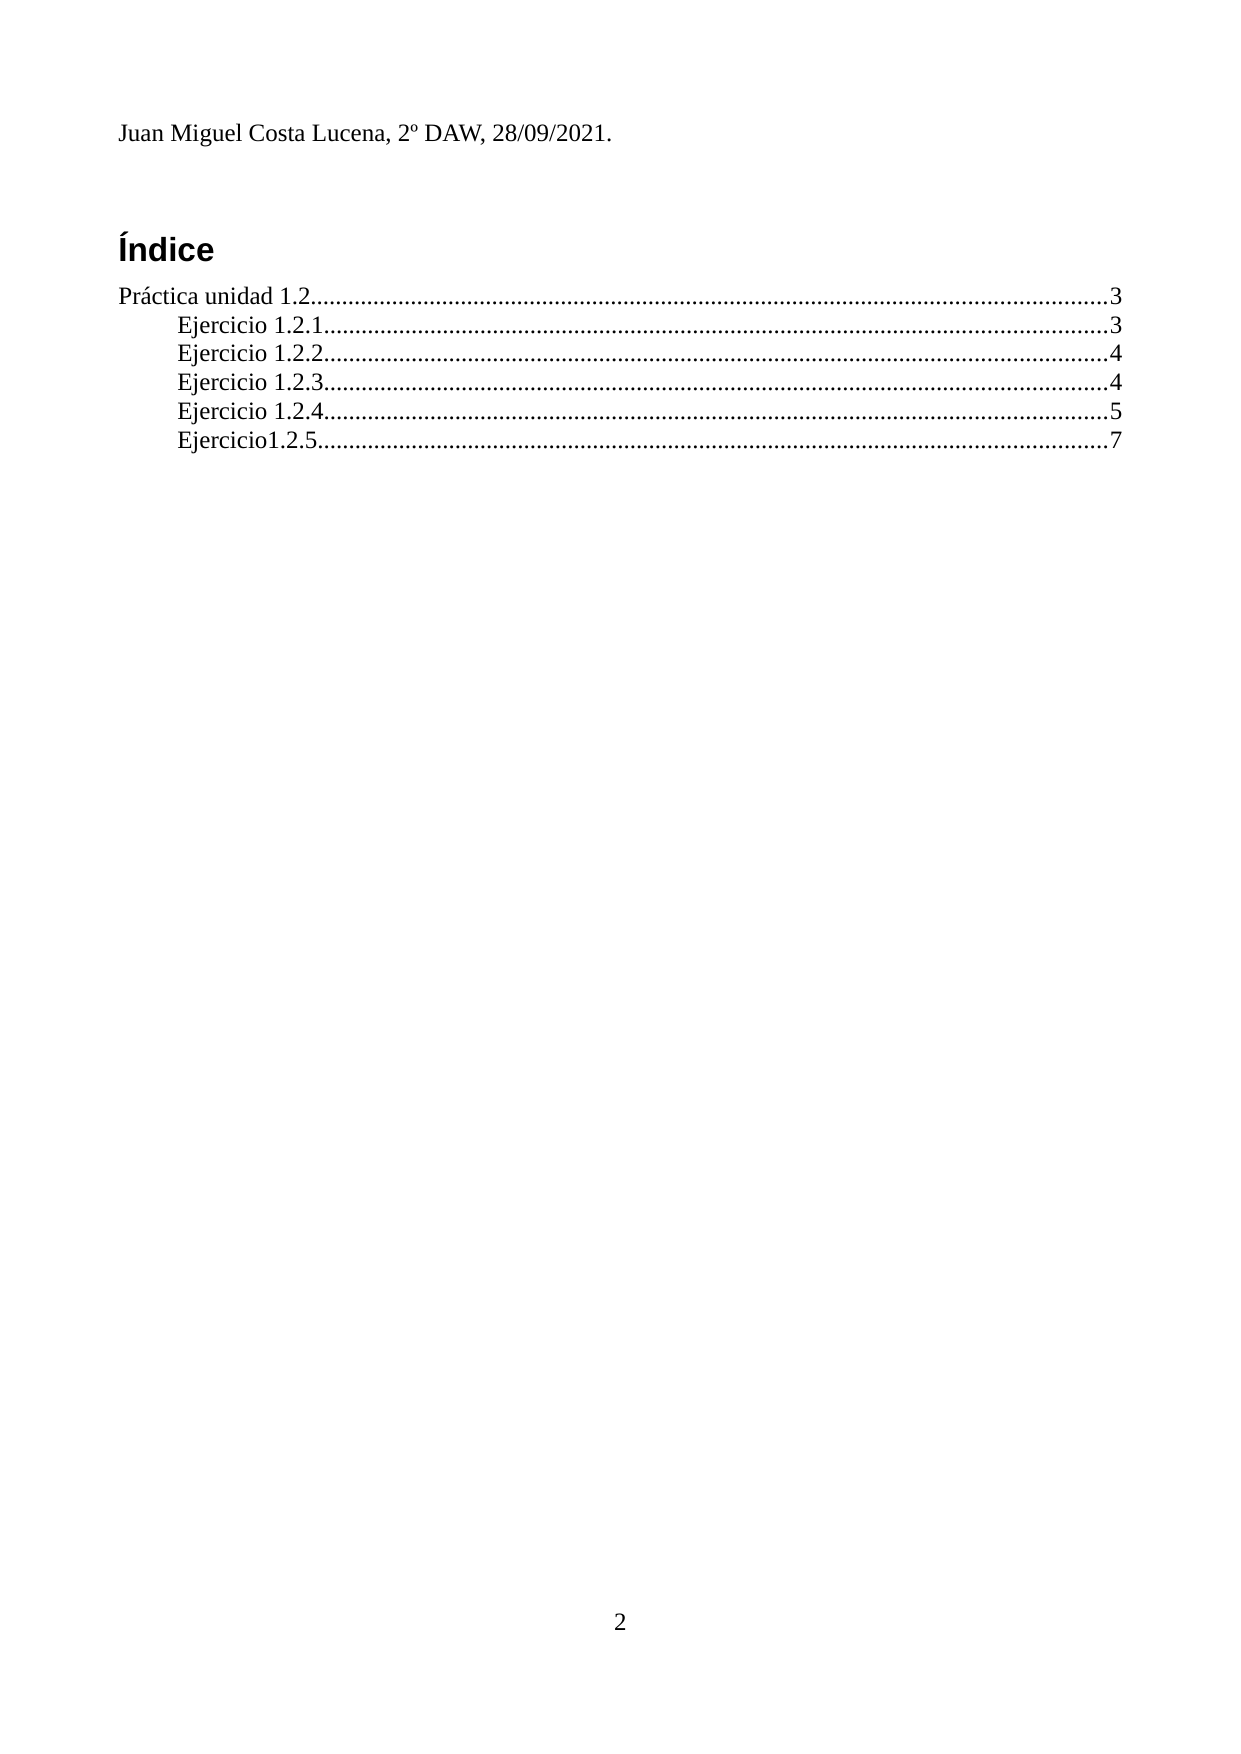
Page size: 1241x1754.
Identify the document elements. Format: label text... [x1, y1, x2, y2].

text Ejercicio 1.2.3. 4 [177, 367, 1122, 396]
text Ejercicio 1.2.2. 4 [177, 338, 1122, 367]
text Práctica unidad 1.2 3 [118, 281, 1122, 310]
text Ejercicio 1.2.1. 3 [177, 310, 1122, 338]
subtitle Índice [118, 230, 1122, 268]
text Ejercicio 1.2.4. 5 [177, 396, 1122, 425]
text Ejercicio1.2.5. 7 [177, 425, 1122, 453]
